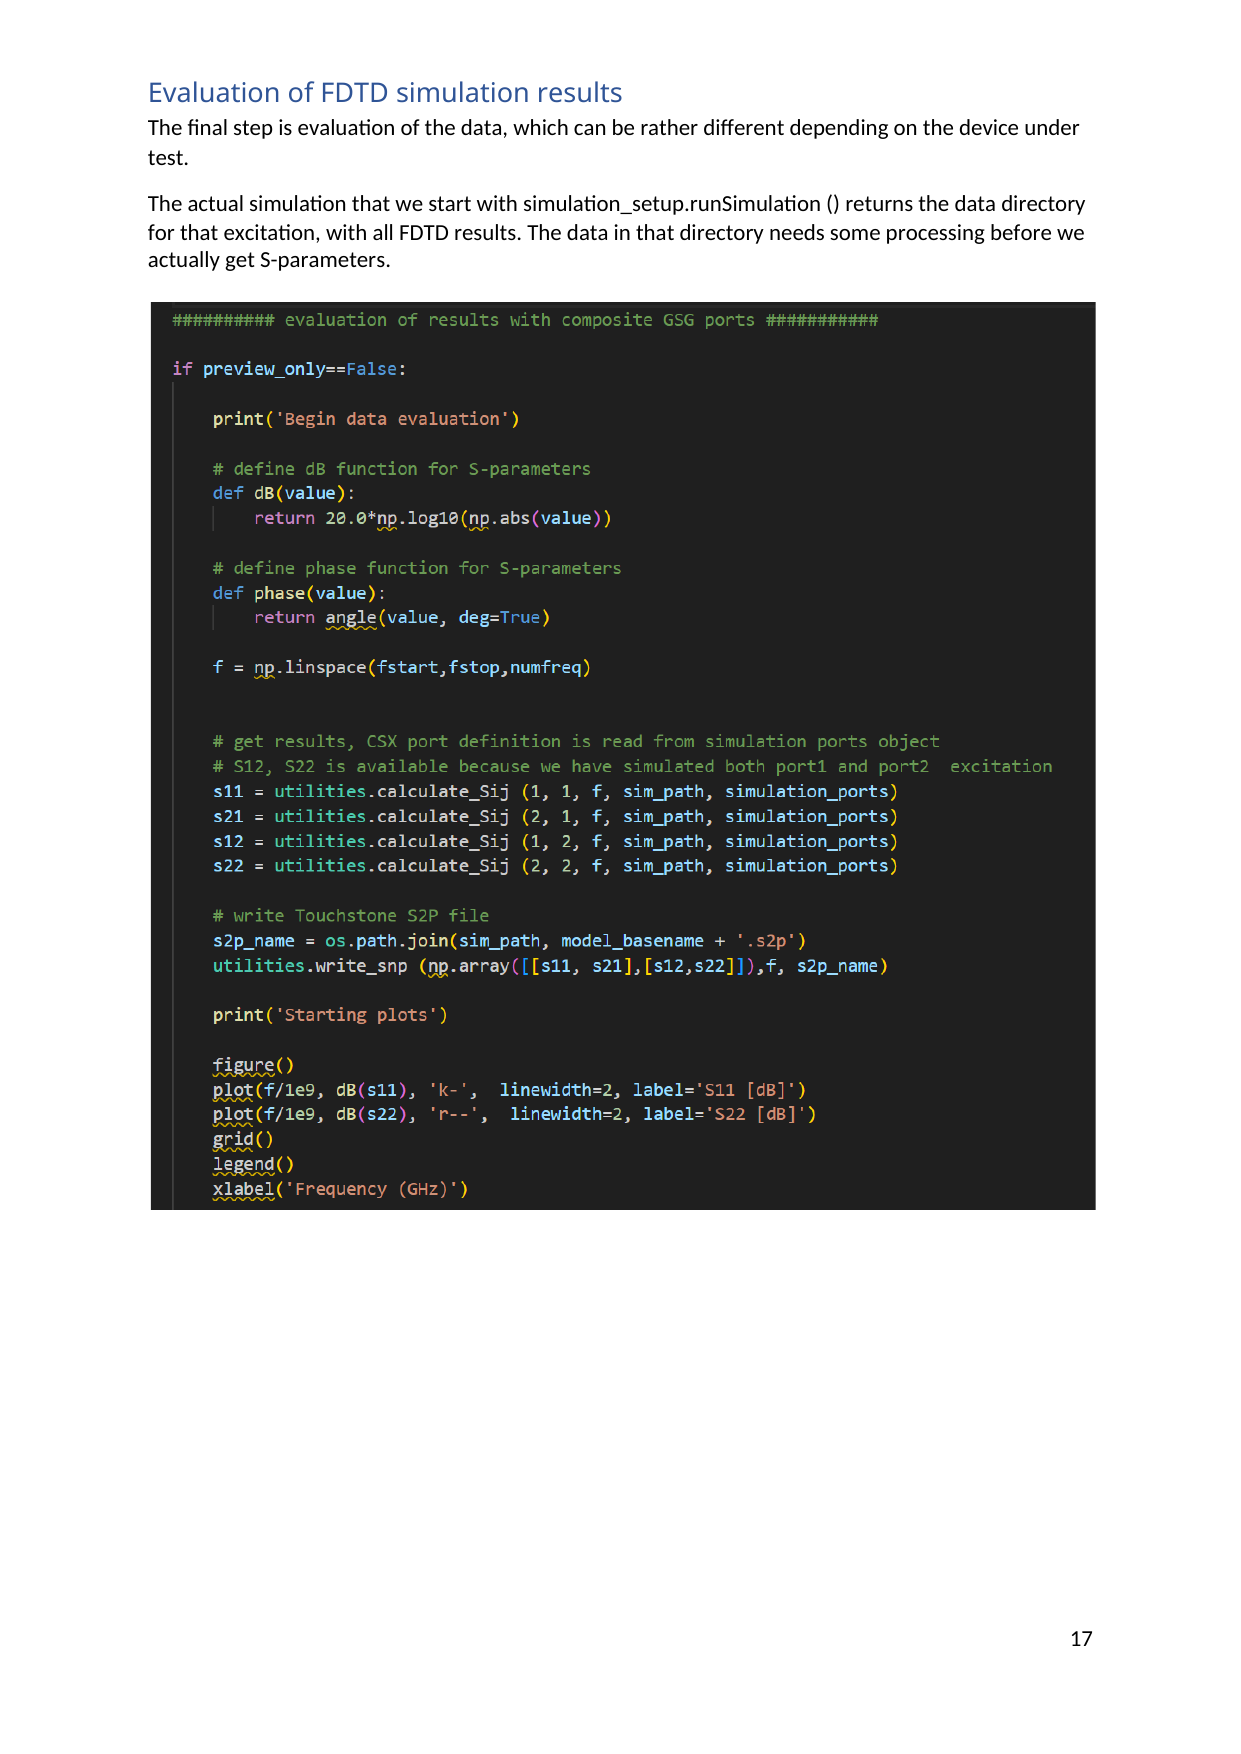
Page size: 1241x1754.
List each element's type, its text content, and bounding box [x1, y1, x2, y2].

subtitle Evaluation of FDTD simulation results [148, 74, 1093, 111]
text The final step is evaluation of the data, which can be rather different depending on the device under test. [148, 113, 1093, 171]
picture [150, 302, 1096, 1210]
text The actual simulation that we start with simulation_setup.runSimulation () returns the data directory for that excitation, with all FDTD results. The data in that directory needs some processing before we actually get S-parameters. [148, 189, 1093, 274]
